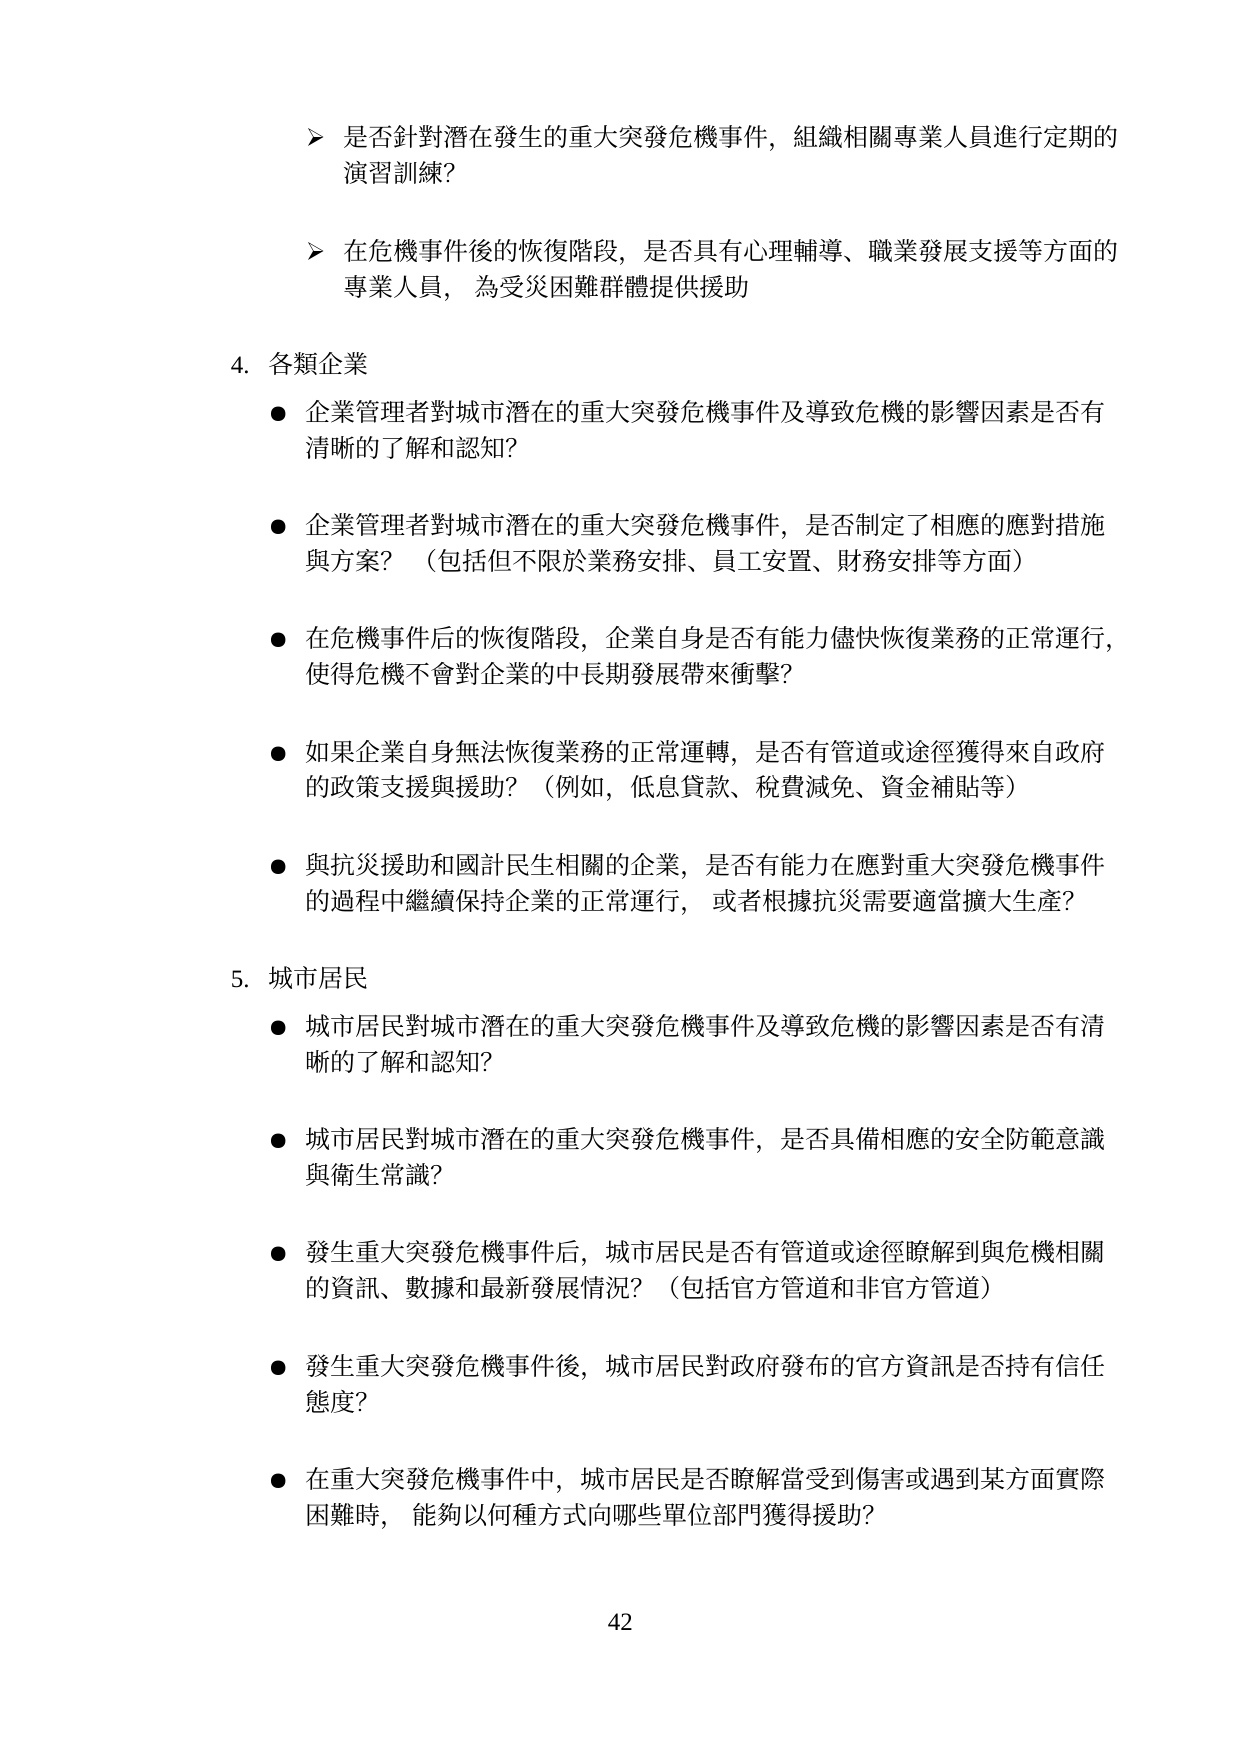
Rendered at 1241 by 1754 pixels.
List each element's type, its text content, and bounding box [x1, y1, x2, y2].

list 在危機事件後的恢復階段，是否具有心理輔導、職業發展支援等方面的專業人員， 為受災困難群體提供援助 [306, 231, 1122, 332]
list 各類企業 [231, 344, 1122, 380]
list 如果企業自身無法恢復業務的正常運轉，是否有管道或途徑獲得來自政府的政策支援與援助？（例如，低息貸款、稅費減免、資金補貼等） [268, 732, 1122, 833]
list 城市居民 [231, 958, 1122, 994]
list 發生重大突發危機事件后，城市居民是否有管道或途徑瞭解到與危機相關的資訊、數據和最新發展情況？（包括官方管道和非官方管道） [268, 1233, 1122, 1334]
list 城市居民對城市潛在的重大突發危機事件及導致危機的影響因素是否有清晰的了解和認知？ [268, 1007, 1122, 1107]
list 是否針對潛在發生的重大突發危機事件，組織相關專業人員進行定期的演習訓練？ [306, 118, 1122, 219]
list 與抗災援助和國計民生相關的企業，是否有能力在應對重大突發危機事件的過程中繼續保持企業的正常運行， 或者根據抗災需要適當擴大生產？ [268, 845, 1122, 946]
list 在危機事件后的恢復階段，企業自身是否有能力儘快恢復業務的正常運行，使得危機不會對企業的中長期發展帶來衝擊？ [268, 619, 1122, 720]
list 企業管理者對城市潛在的重大突發危機事件，是否制定了相應的應對措施與方案？ （包括但不限於業務安排、員工安置、財務安排等方面） [268, 506, 1122, 607]
list 發生重大突發危機事件後，城市居民對政府發布的官方資訊是否持有信任態度？ [268, 1346, 1122, 1447]
list 城市居民對城市潛在的重大突發危機事件，是否具備相應的安全防範意識與衛生常識？ [268, 1120, 1122, 1221]
list 企業管理者對城市潛在的重大突發危機事件及導致危機的影響因素是否有清晰的了解和認知？ [268, 393, 1122, 493]
list 在重大突發危機事件中，城市居民是否瞭解當受到傷害或遇到某方面實際困難時， 能夠以何種方式向哪些單位部門獲得援助？ [268, 1459, 1122, 1560]
